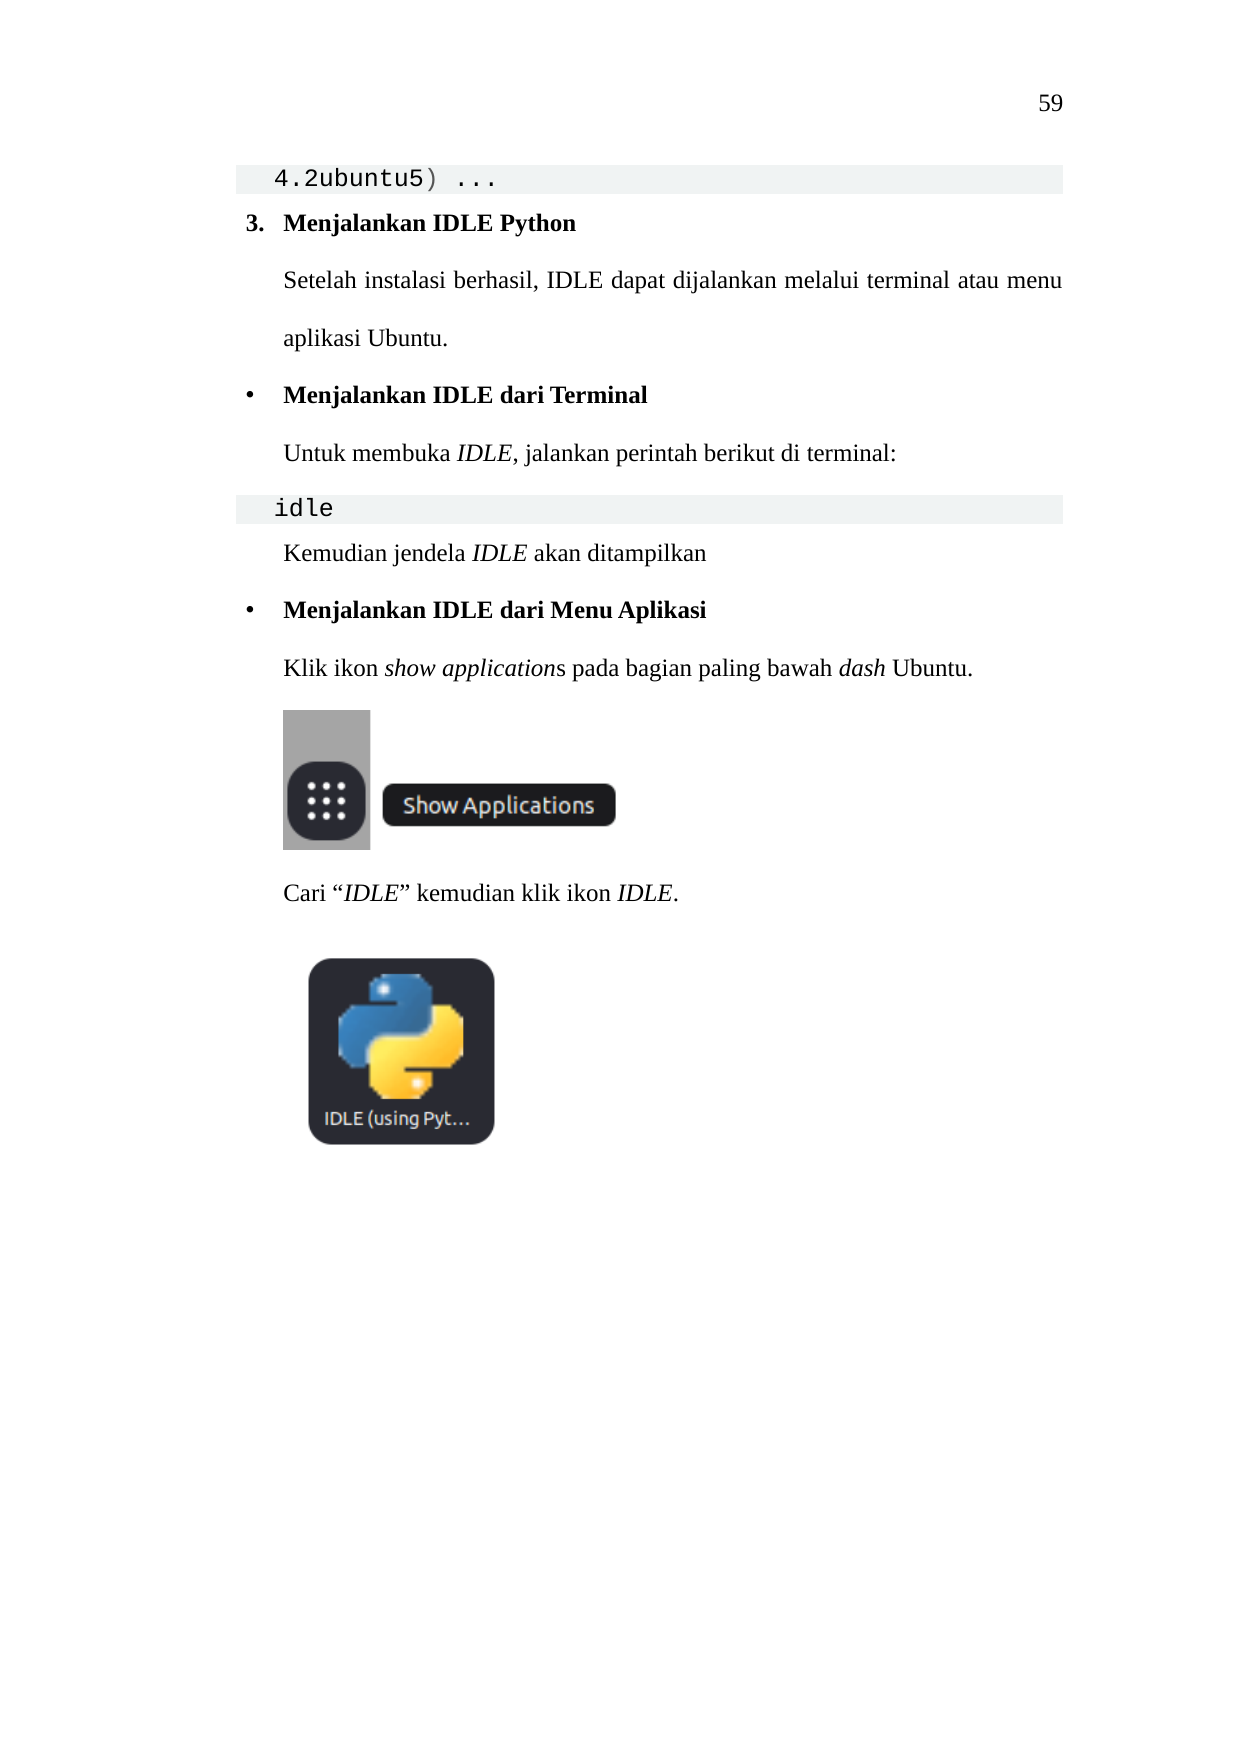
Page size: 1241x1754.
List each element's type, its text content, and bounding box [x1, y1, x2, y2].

list Menjalankan IDLE dari Menu Aplikasi [246, 595, 1063, 624]
text 4.2ubuntu5) ... [236, 165, 1063, 194]
list Menjalankan IDLE Python [246, 208, 1063, 237]
list idle [236, 495, 1063, 524]
picture [283, 710, 655, 850]
list Klik ikon show applications pada bagian paling bawah dash Ubuntu. [246, 653, 1063, 682]
picture [283, 935, 519, 1159]
list Kemudian jendela IDLE akan ditampilkan [246, 538, 1063, 567]
list Cari “IDLE” kemudian klik ikon IDLE. [246, 878, 1063, 907]
list Untuk membuka IDLE, jalankan perintah berikut di terminal: [246, 438, 1063, 467]
list Setelah instalasi berhasil, IDLE dapat dijalankan melalui terminal atau menu aplikasi Ubuntu. [246, 265, 1063, 352]
list Menjalankan IDLE dari Terminal [246, 380, 1063, 409]
